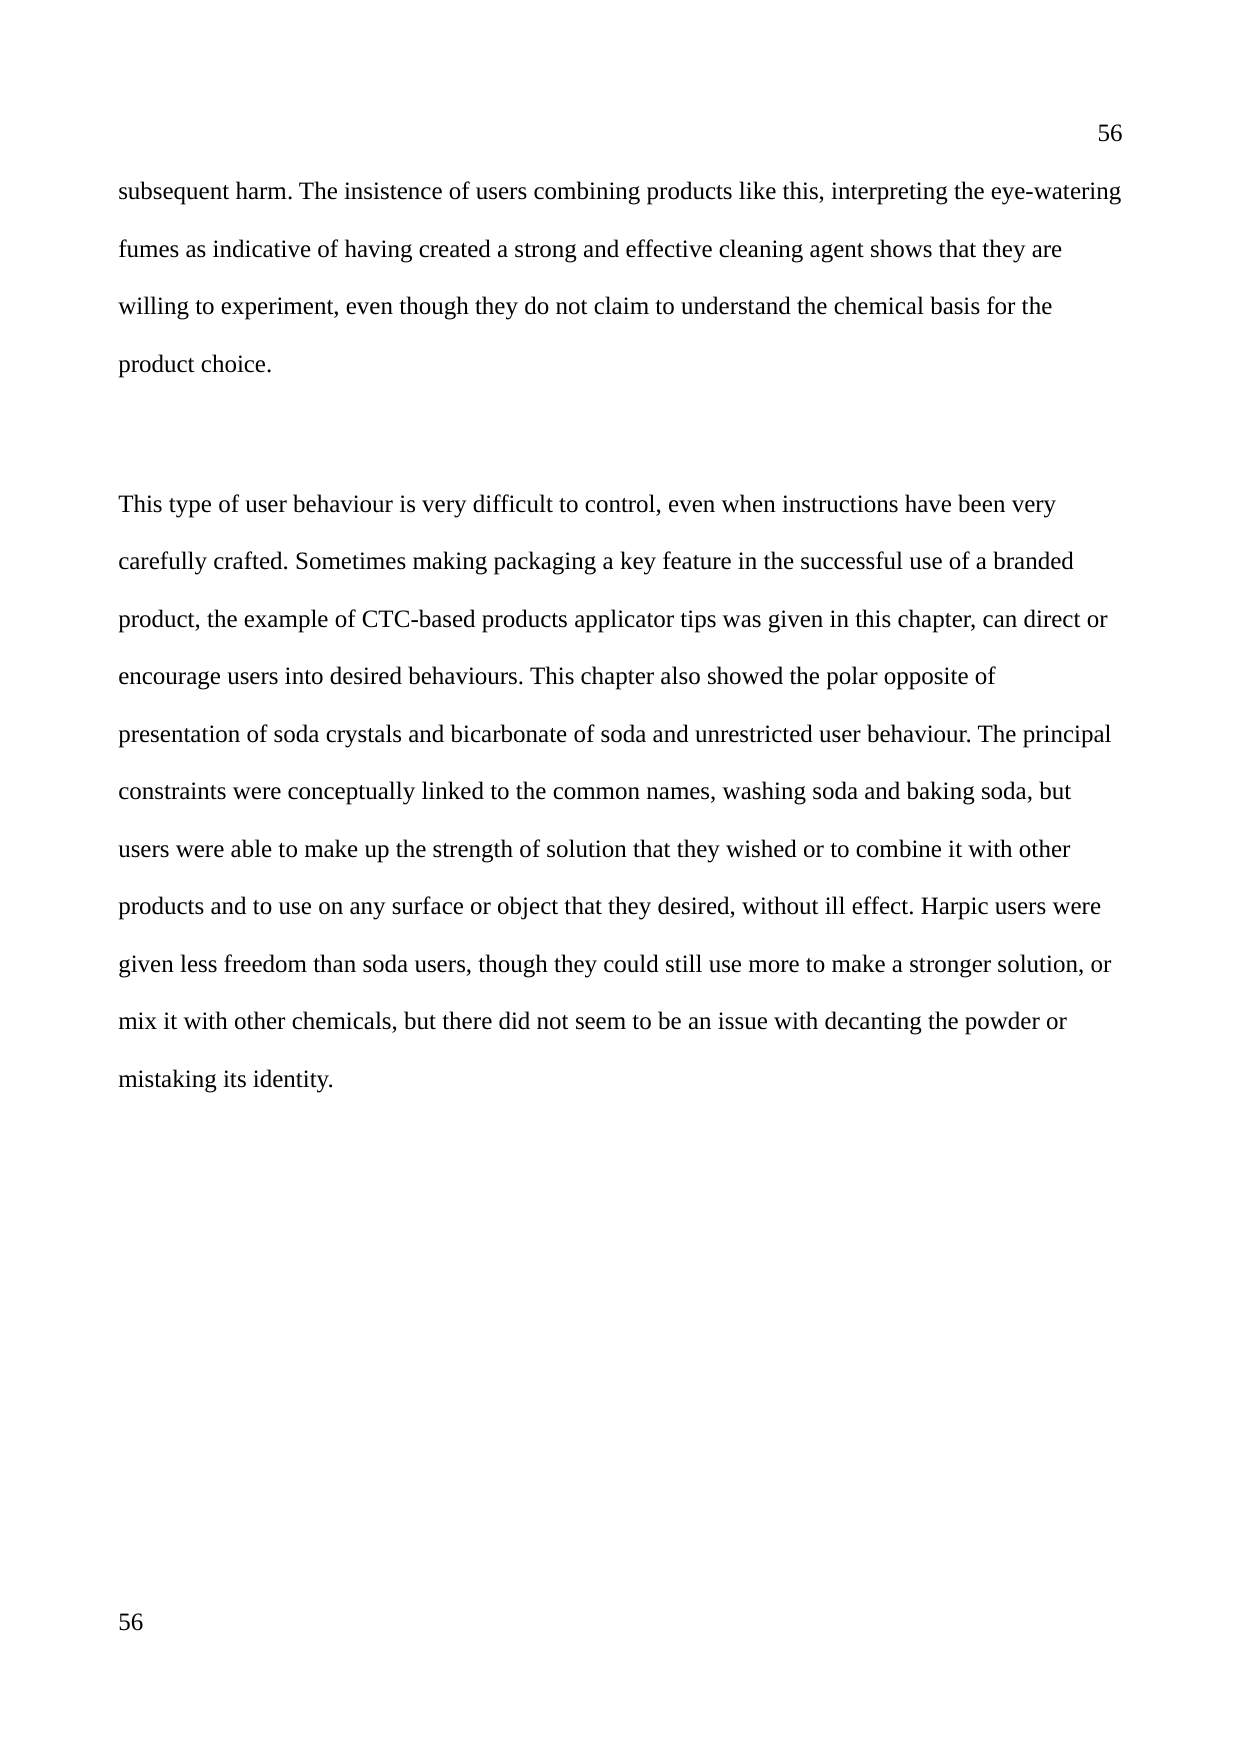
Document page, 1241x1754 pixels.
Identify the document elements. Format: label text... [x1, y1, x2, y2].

text subsequent harm. The insistence of users combining products like this, interpreting the eye-watering fumes as indicative of having created a strong and effective cleaning agent shows that they are willing to experiment, even though they do not claim to understand the chemical basis for the product choice. [118, 176, 1122, 378]
text This type of user behaviour is very difficult to control, even when instructions have been very carefully crafted. Sometimes making packaging a key feature in the successful use of a branded product, the example of CTC-based products applicator tips was given in this chapter, can direct or encourage users into desired behaviours. This chapter also showed the polar opposite of presentation of soda crystals and bicarbonate of soda and unrestricted user behaviour. The principal constraints were conceptually linked to the common names, washing soda and baking soda, but users were able to make up the strength of solution that they wished or to combine it with other products and to use on any surface or object that they desired, without ill effect. Harpic users were given less freedom than soda users, though they could still use more to make a stronger solution, or mix it with other chemicals, but there did not seem to be an issue with decanting the powder or mistaking its identity. [118, 489, 1122, 1093]
